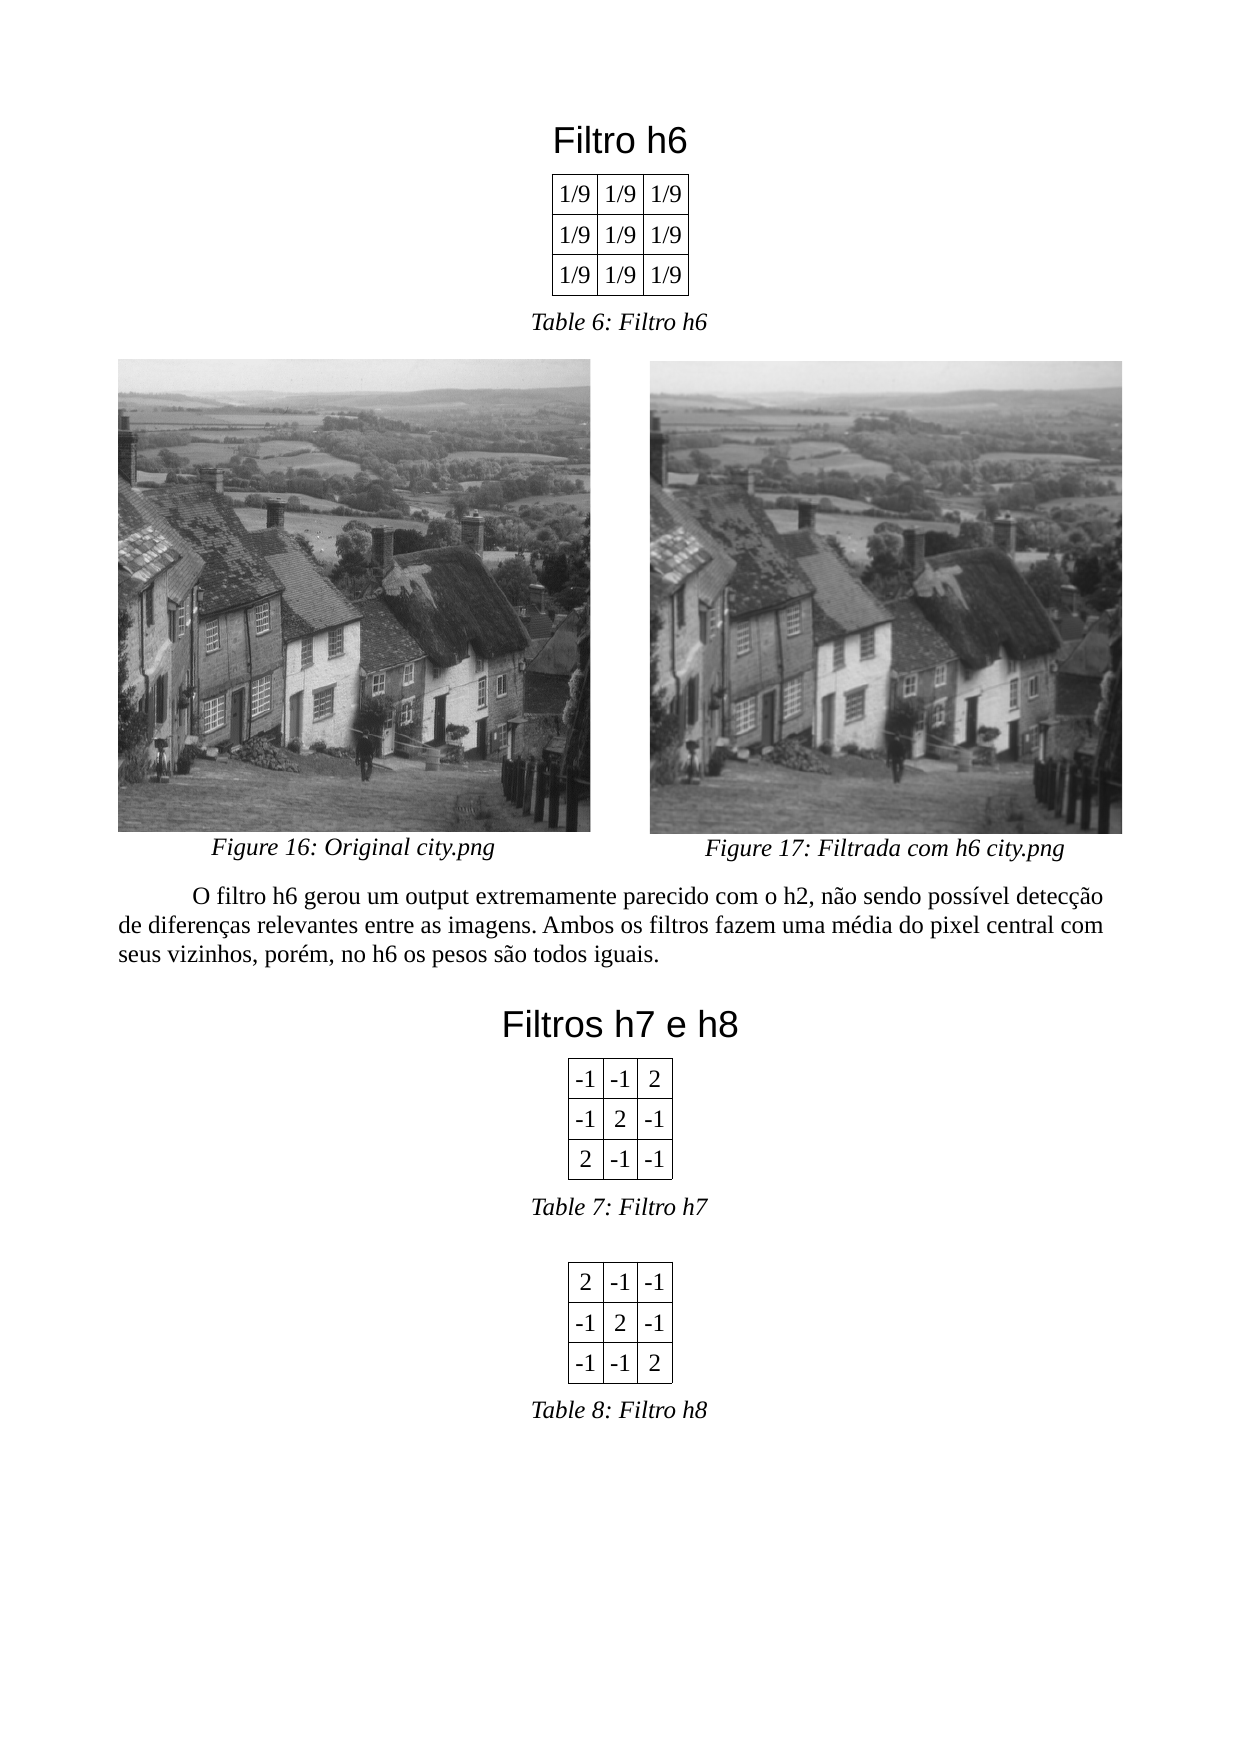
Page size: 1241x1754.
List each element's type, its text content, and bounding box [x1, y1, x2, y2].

subtitle Filtros h7 e h8 [118, 1002, 1122, 1046]
table_cell 2 [638, 1343, 672, 1382]
table_cell -1 [638, 1303, 672, 1342]
table_header 1/9 [644, 175, 688, 214]
text Table 7: Filtro h7 [118, 1192, 1122, 1220]
subtitle Filtro h6 [118, 118, 1122, 161]
table_cell 2 [604, 1303, 637, 1342]
text Table 6: Filtro h6 [118, 307, 1122, 336]
table_cell -1 [569, 1303, 603, 1342]
table_cell 1/9 [553, 255, 597, 295]
table_cell 1/9 [598, 215, 643, 254]
table_cell 1/9 [553, 215, 597, 254]
table_header -1 [638, 1263, 672, 1302]
table_header -1 [604, 1059, 637, 1098]
table_header 2 [638, 1059, 672, 1098]
text Figure 16: Original city.png [118, 832, 591, 860]
table_cell 1/9 [644, 255, 688, 295]
table_cell -1 [604, 1140, 637, 1179]
table_cell -1 [569, 1099, 603, 1139]
table_header 1/9 [553, 175, 597, 214]
table_cell -1 [604, 1343, 637, 1382]
text O filtro h6 gerou um output extremamente parecido com o h2, não sendo possível detecção de diferenças relevantes entre as imagens. Ambos os filtros fazem uma média do pixel central com seus vizinhos, porém, no h6 os pesos são todos iguais. [118, 881, 1122, 967]
table_header 1/9 [598, 175, 643, 214]
table_cell -1 [638, 1140, 672, 1179]
table_cell 1/9 [598, 255, 643, 295]
table_cell 2 [569, 1140, 603, 1179]
table_cell -1 [569, 1343, 603, 1382]
text Figure 17: Filtrada com h6 city.png [650, 834, 1122, 862]
table_cell 2 [604, 1099, 637, 1139]
picture [649, 361, 1123, 834]
table_cell -1 [638, 1099, 672, 1139]
table_header 2 [569, 1263, 603, 1302]
picture [118, 359, 591, 832]
table_cell 1/9 [644, 215, 688, 254]
table_header -1 [569, 1059, 603, 1098]
text Table 8: Filtro h8 [118, 1395, 1122, 1424]
table_header -1 [604, 1263, 637, 1302]
